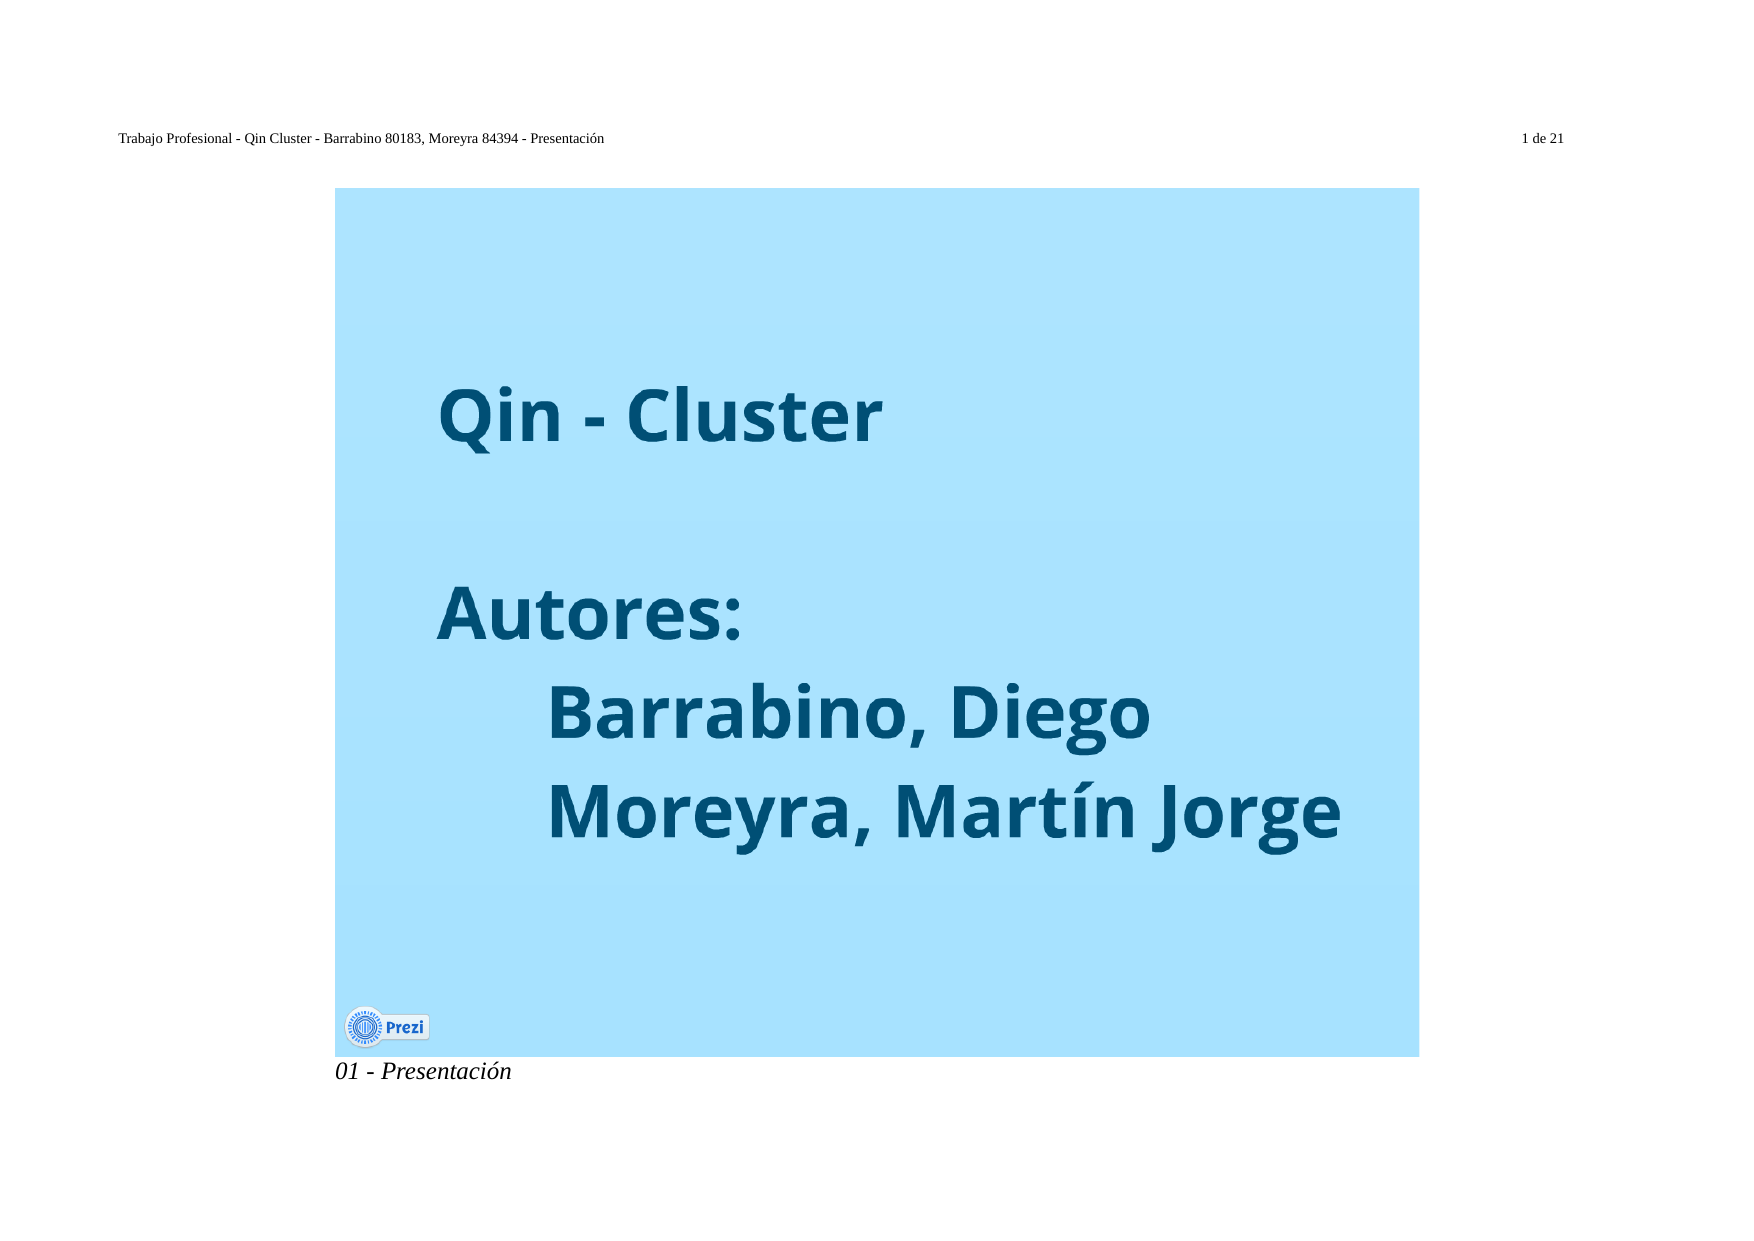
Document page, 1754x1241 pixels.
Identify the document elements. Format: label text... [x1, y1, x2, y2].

picture [335, 188, 1420, 1057]
text 01 - Presentación [335, 1057, 1419, 1085]
